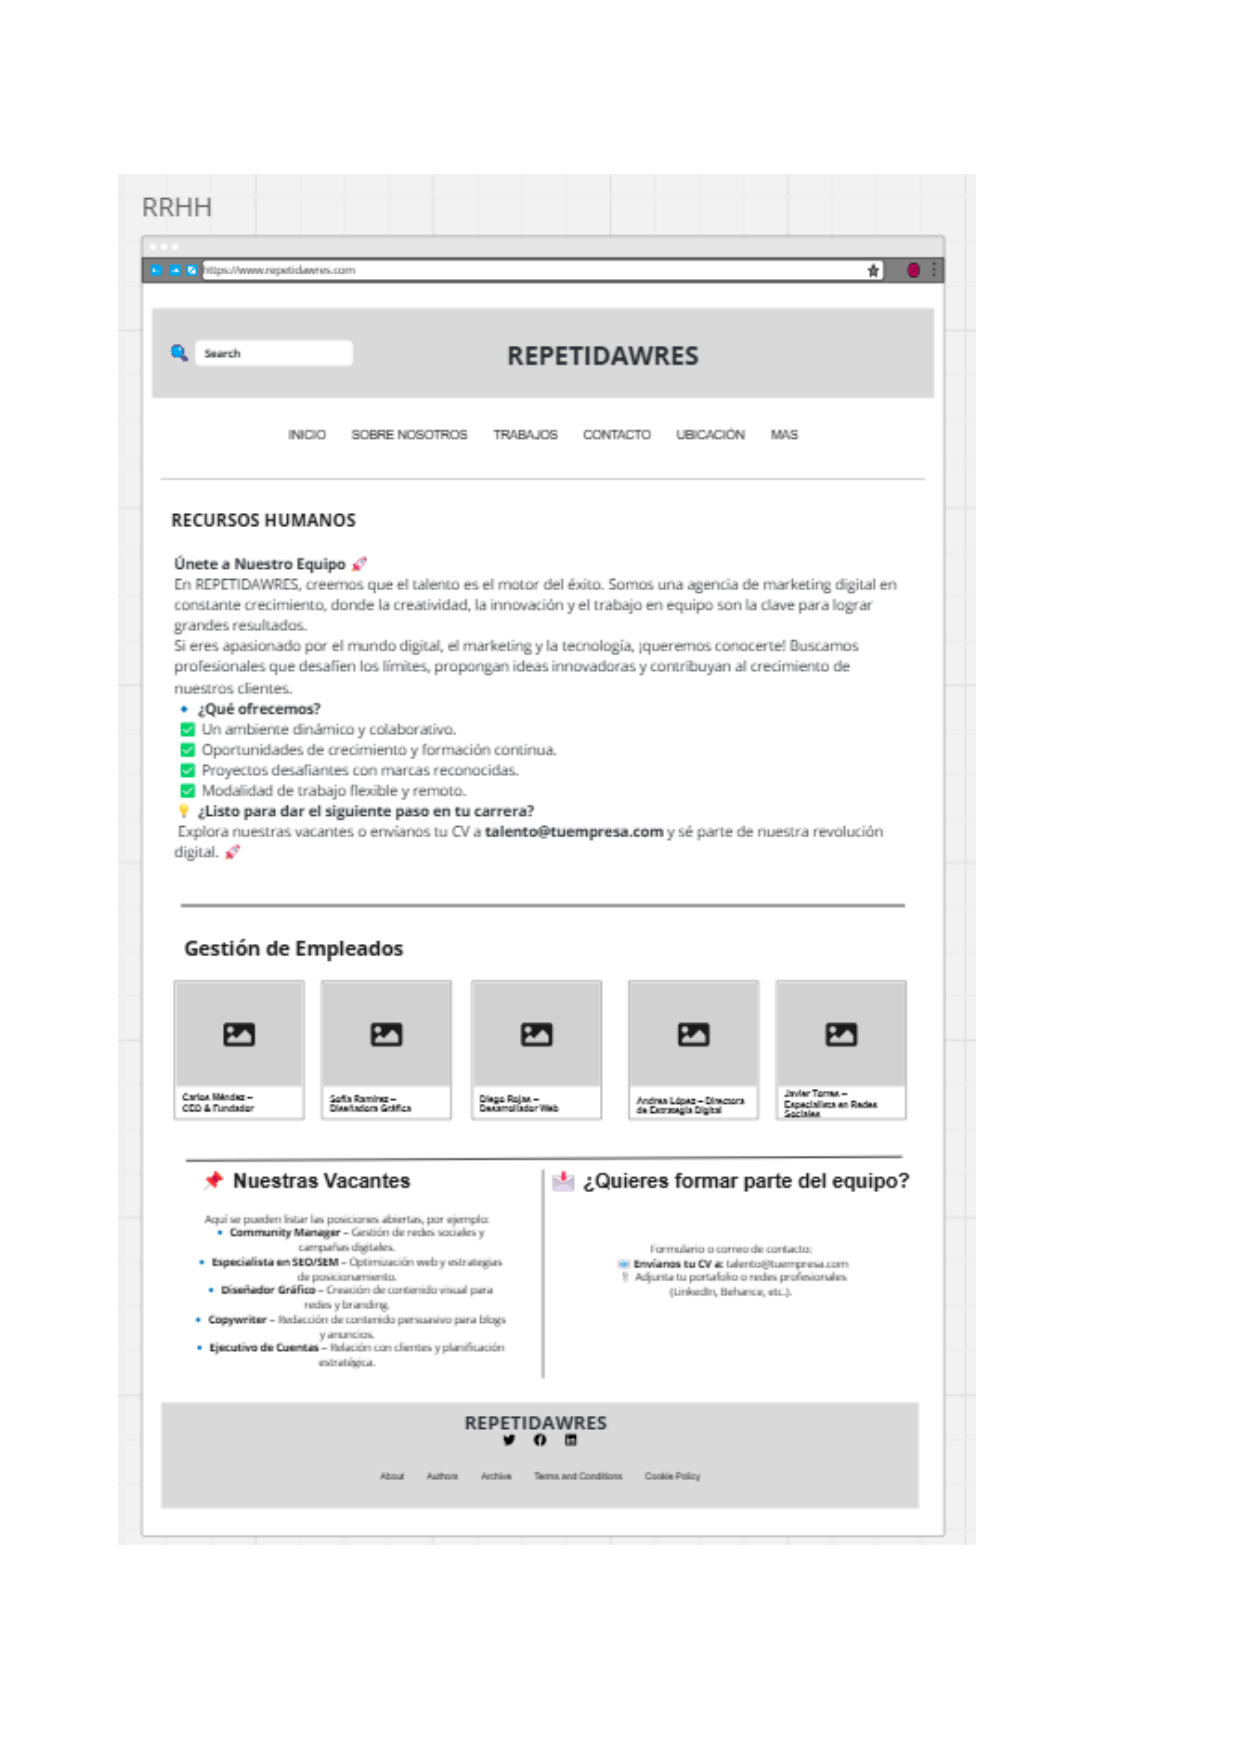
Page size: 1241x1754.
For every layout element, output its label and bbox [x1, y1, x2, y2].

picture [118, 174, 976, 1545]
